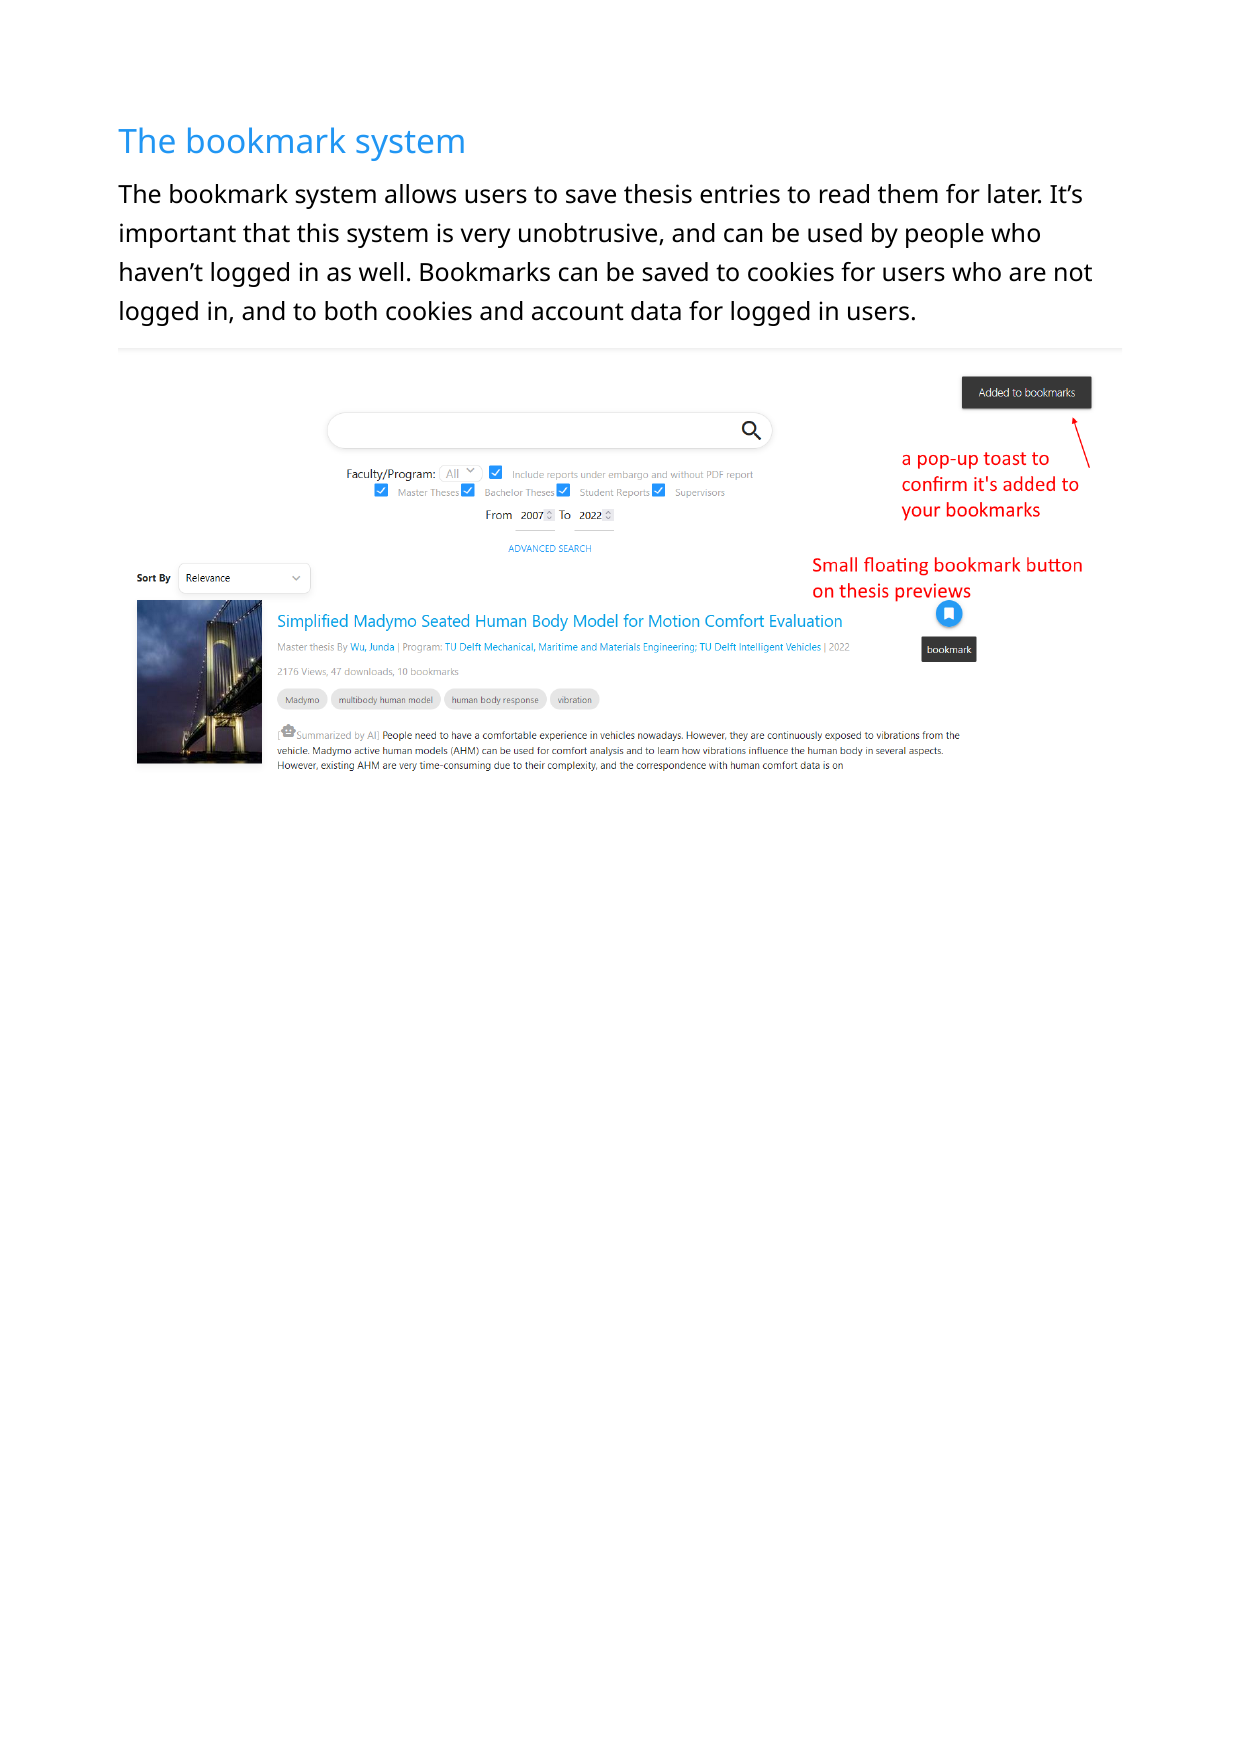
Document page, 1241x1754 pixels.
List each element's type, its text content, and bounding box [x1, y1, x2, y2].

picture [118, 347, 1123, 781]
text The bookmark system allows users to save thesis entries to read them for later. It’s important that this system is very unobtrusive, and can be used by people who haven’t logged in as well. Bookmarks can be saved to cookies for users who are not logged in, and to both cookies and account data for logged in users. [118, 176, 1122, 328]
subtitle The bookmark system [118, 118, 1122, 164]
